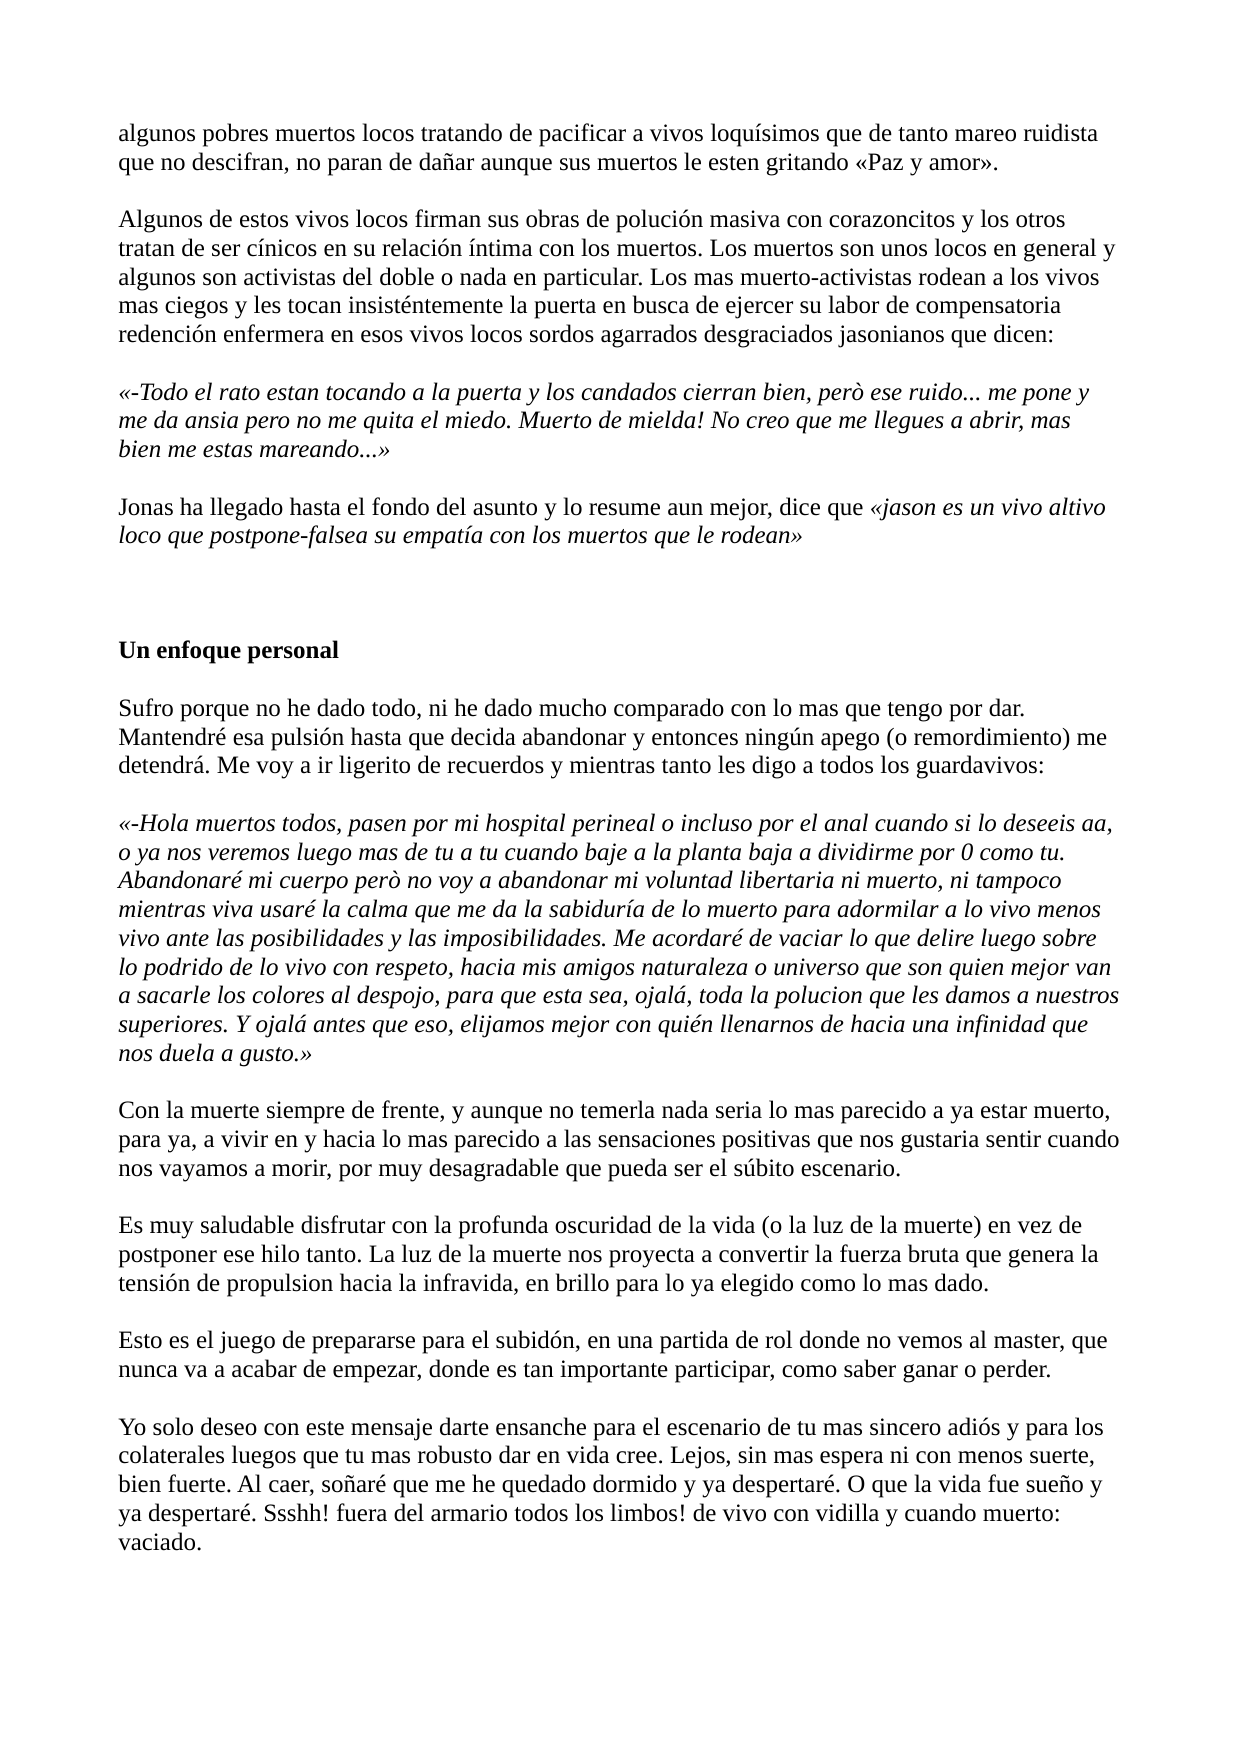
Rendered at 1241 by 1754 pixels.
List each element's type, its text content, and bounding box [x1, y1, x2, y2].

text Un enfoque personal [118, 636, 1122, 664]
text Es muy saludable disfrutar con la profunda oscuridad de la vida (o la luz de la muerte) en vez de postponer ese hilo tanto. La luz de la muerte nos proyecta a convertir la fuerza bruta que genera la tensión de propulsion hacia la infravida, en brillo para lo ya elegido como lo mas dado. [118, 1211, 1122, 1297]
text Yo solo deseo con este mensaje darte ensanche para el escenario de tu mas sincero adiós y para los colaterales luegos que tu mas robusto dar en vida cree. Lejos, sin mas espera ni con menos suerte, bien fuerte. Al caer, soñaré que me he quedado dormido y ya despertaré. O que la vida fue sueño y ya despertaré. Ssshh! fuera del armario todos los limbos! de vivo con vidilla y cuando muerto: vaciado. [118, 1412, 1122, 1556]
text Sufro porque no he dado todo, ni he dado mucho comparado con lo mas que tengo por dar. Mantendré esa pulsión hasta que decida abandonar y entonces ningún apego (o remordimiento) me detendrá. Me voy a ir ligerito de recuerdos y mientras tanto les digo a todos los guardavivos: [118, 693, 1122, 779]
text algunos pobres muertos locos tratando de pacificar a vivos loquísimos que de tanto mareo ruidista que no descifran, no paran de dañar aunque sus muertos le esten gritando «Paz y amor». [118, 118, 1122, 176]
text «-Todo el rato estan tocando a la puerta y los candados cierran bien, però ese ruido... me pone y me da ansia pero no me quita el miedo. Muerto de mielda! No creo que me llegues a abrir, mas bien me estas mareando...» [118, 377, 1122, 463]
text Jonas ha llegado hasta el fondo del asunto y lo resume aun mejor, dice que «jason es un vivo altivo loco que postpone-falsea su empatía con los muertos que le rodean» [118, 492, 1122, 549]
text «-Hola muertos todos, pasen por mi hospital perineal o incluso por el anal cuando si lo deseeis aa, o ya nos veremos luego mas de tu a tu cuando baje a la planta baja a dividirme por 0 como tu. Abandonaré mi cuerpo però no voy a abandonar mi voluntad libertaria ni muerto, ni tampoco mientras viva usaré la calma que me da la sabiduría de lo muerto para adormilar a lo vivo menos vivo ante las posibilidades y las imposibilidades. Me acordaré de vaciar lo que delire luego sobre lo podrido de lo vivo con respeto, hacia mis amigos naturaleza o universo que son quien mejor van a sacarle los colores al despojo, para que esta sea, ojalá, toda la polucion que les damos a nuestros superiores. Y ojalá antes que eso, elijamos mejor con quién llenarnos de hacia una infinidad que nos duela a gusto.» [118, 808, 1122, 1067]
text Con la muerte siempre de frente, y aunque no temerla nada seria lo mas parecido a ya estar muerto, para ya, a vivir en y hacia lo mas parecido a las sensaciones positivas que nos gustaria sentir cuando nos vayamos a morir, por muy desagradable que pueda ser el súbito escenario. [118, 1096, 1122, 1182]
text Algunos de estos vivos locos firman sus obras de polución masiva con corazoncitos y los otros tratan de ser cínicos en su relación íntima con los muertos. Los muertos son unos locos en general y algunos son activistas del doble o nada en particular. Los mas muerto-activistas rodean a los vivos mas ciegos y les tocan insisténtemente la puerta en busca de ejercer su labor de compensatoria redención enfermera en esos vivos locos sordos agarrados desgraciados jasonianos que dicen: [118, 204, 1122, 348]
text Esto es el juego de prepararse para el subidón, en una partida de rol donde no vemos al master, que nunca va a acabar de empezar, donde es tan importante participar, como saber ganar o perder. [118, 1326, 1122, 1383]
